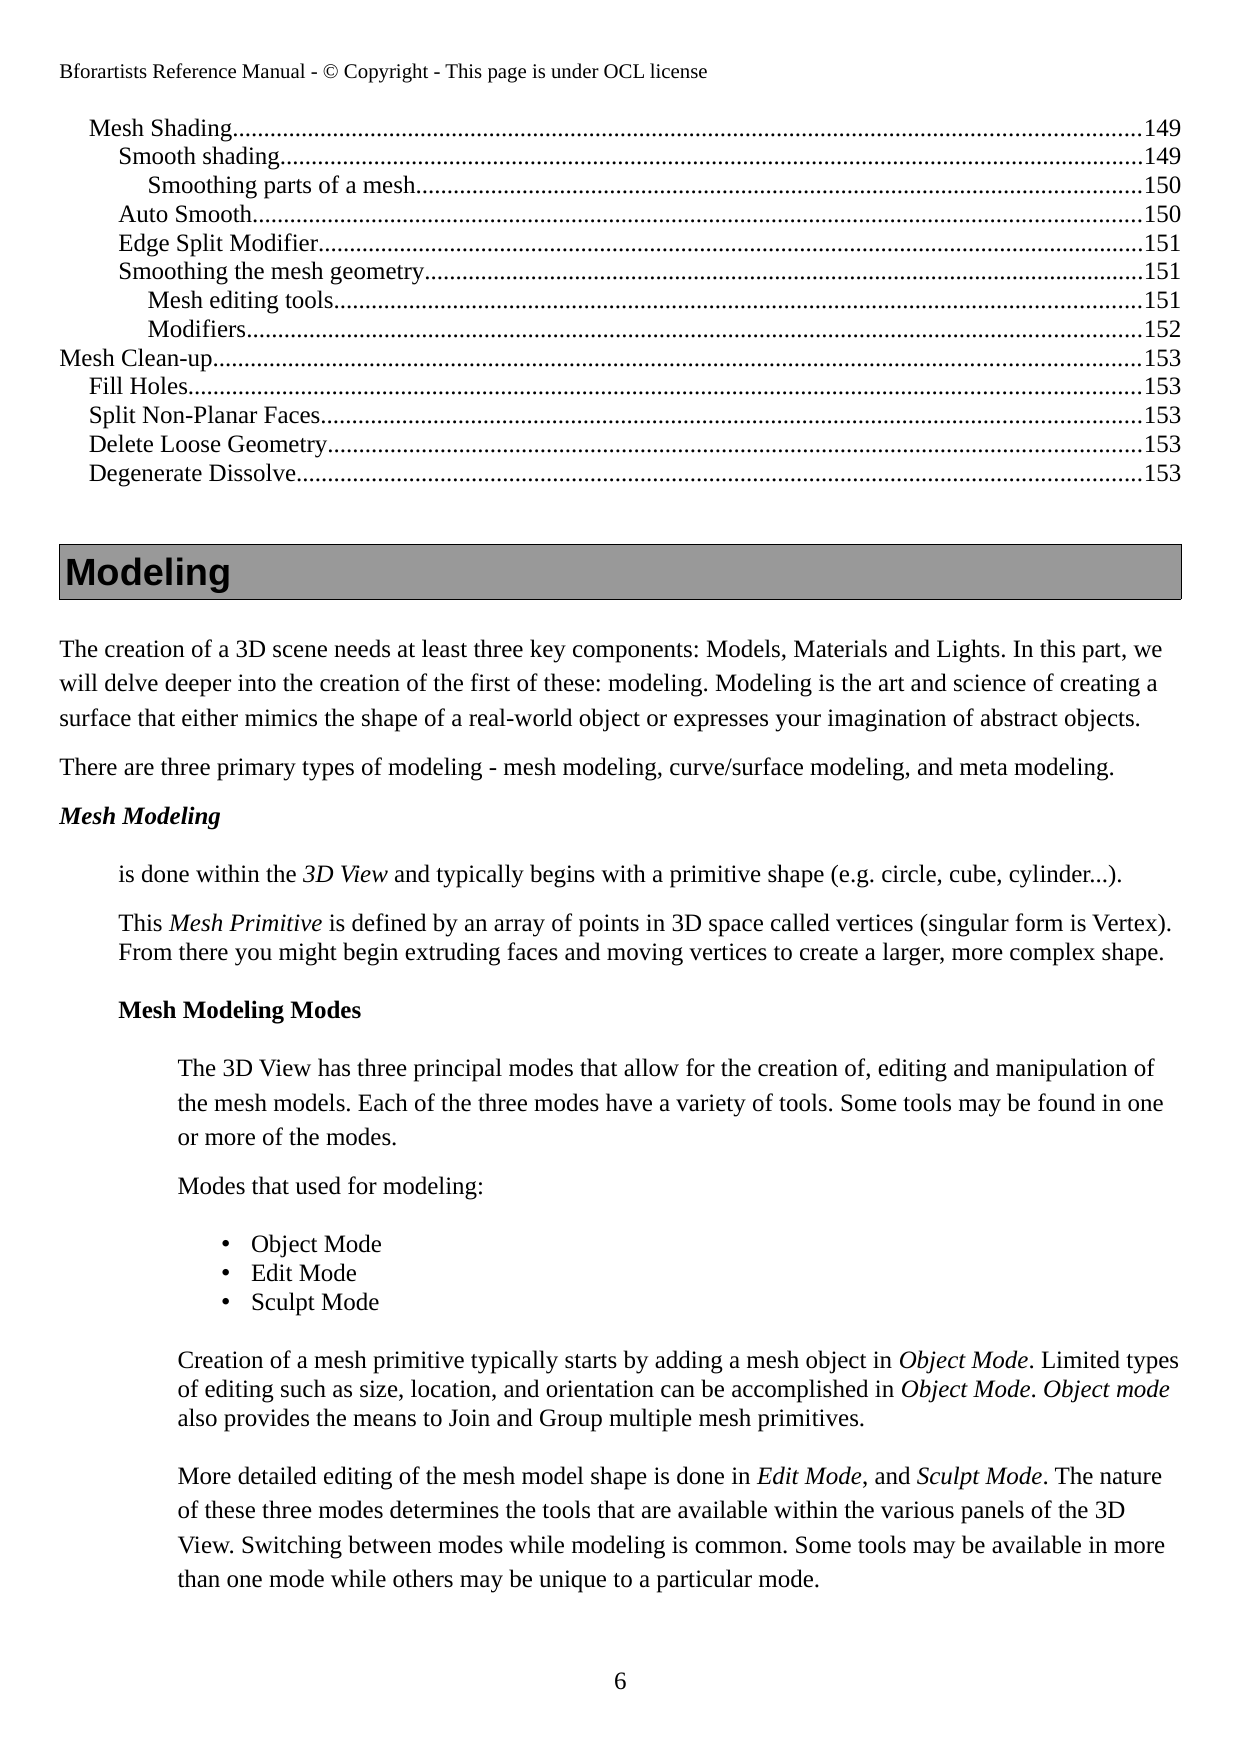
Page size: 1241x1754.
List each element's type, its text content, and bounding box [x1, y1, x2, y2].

text Modifiers 152 [147, 314, 1181, 343]
list Object Mode [221, 1229, 1181, 1258]
text Smoothing the mesh geometry 151 [118, 256, 1181, 285]
list Creation of a mesh primitive typically starts by adding a mesh object in Object Mode. Limited types of editing such as size, location, and orientation can be accomplished in Object Mode. Object mode also provides the means to Join and Group multiple mesh primitives. [177, 1345, 1181, 1431]
text Split Non-Planar Faces 153 [88, 400, 1181, 429]
text Fill Holes 153 [88, 371, 1181, 400]
table_header Modeling [60, 545, 1181, 599]
list Modes that used for modeling: [177, 1171, 1181, 1200]
text There are three primary types of modeling - mesh modeling, curve/surface modeling, and meta modeling. [59, 752, 1181, 780]
text Degenerate Dissolve 153 [88, 458, 1181, 486]
text Mesh Clean-up 153 [59, 343, 1181, 371]
list Edit Mode [221, 1258, 1181, 1287]
list This Mesh Primitive is defined by an array of points in 3D space called vertices (singular form is Vertex). From there you might begin extruding faces and moving vertices to create a larger, more complex shape. [118, 908, 1181, 966]
text Smooth shading 149 [118, 141, 1181, 170]
text is done within the 3D View and typically begins with a primitive shape (e.g. circle, cube, cylinder...). [118, 859, 1181, 888]
list Sculpt Mode [221, 1287, 1181, 1316]
text Mesh editing tools 151 [147, 285, 1181, 314]
text Delete Loose Geometry 153 [88, 429, 1181, 458]
text More detailed editing of the mesh model shape is done in Edit Mode, and Sculpt Mode. The nature of these three modes determines the tools that are available within the various panels of the 3D View. Switching between modes while modeling is common. Some tools may be available in more than one mode while others may be unique to a particular mode. [177, 1461, 1181, 1593]
text Mesh Shading 149 [88, 113, 1181, 141]
text Edge Split Modifier 151 [118, 228, 1181, 256]
text Smoothing parts of a mesh 150 [147, 170, 1181, 199]
text The 3D View has three principal modes that allow for the creation of, editing and manipulation of the mesh models. Each of the three modes have a variety of tools. Some tools may be found in one or more of the modes. [177, 1053, 1181, 1151]
text Auto Smooth 150 [118, 199, 1181, 228]
subtitle Mesh Modeling Modes [118, 995, 1181, 1024]
subtitle Mesh Modeling [59, 801, 1181, 829]
text The creation of a 3D scene needs at least three key components: Models, Materials and Lights. In this part, we will delve deeper into the creation of the first of these: modeling. Modeling is the art and science of creating a surface that either mimics the shape of a real-world object or expresses your imagination of abstract objects. [59, 634, 1181, 731]
